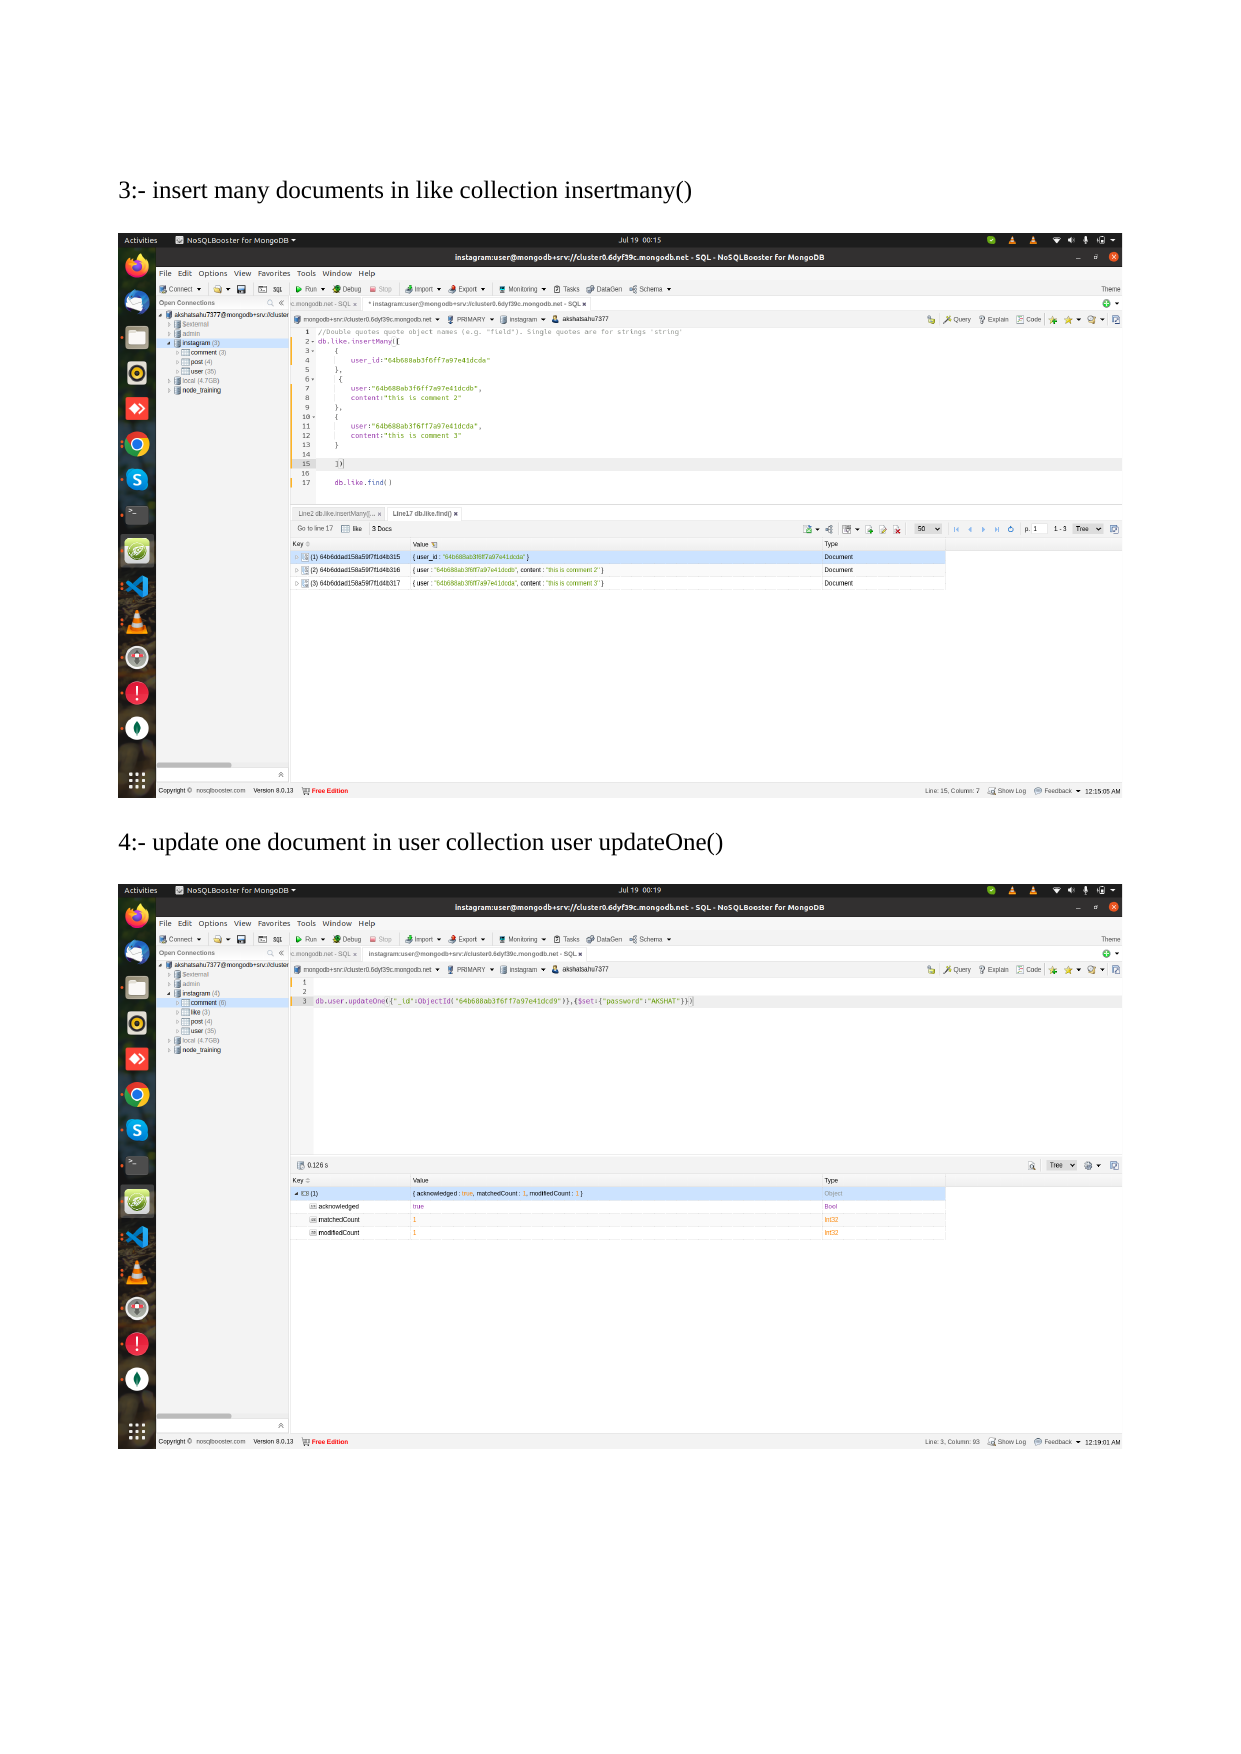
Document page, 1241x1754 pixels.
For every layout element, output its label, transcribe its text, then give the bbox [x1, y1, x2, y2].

text 4:- update one document in user collection user updateOne() [118, 827, 1122, 855]
text 3:- insert many documents in like collection insertmany() [118, 176, 1122, 204]
picture [118, 233, 1123, 798]
picture [118, 884, 1123, 1449]
